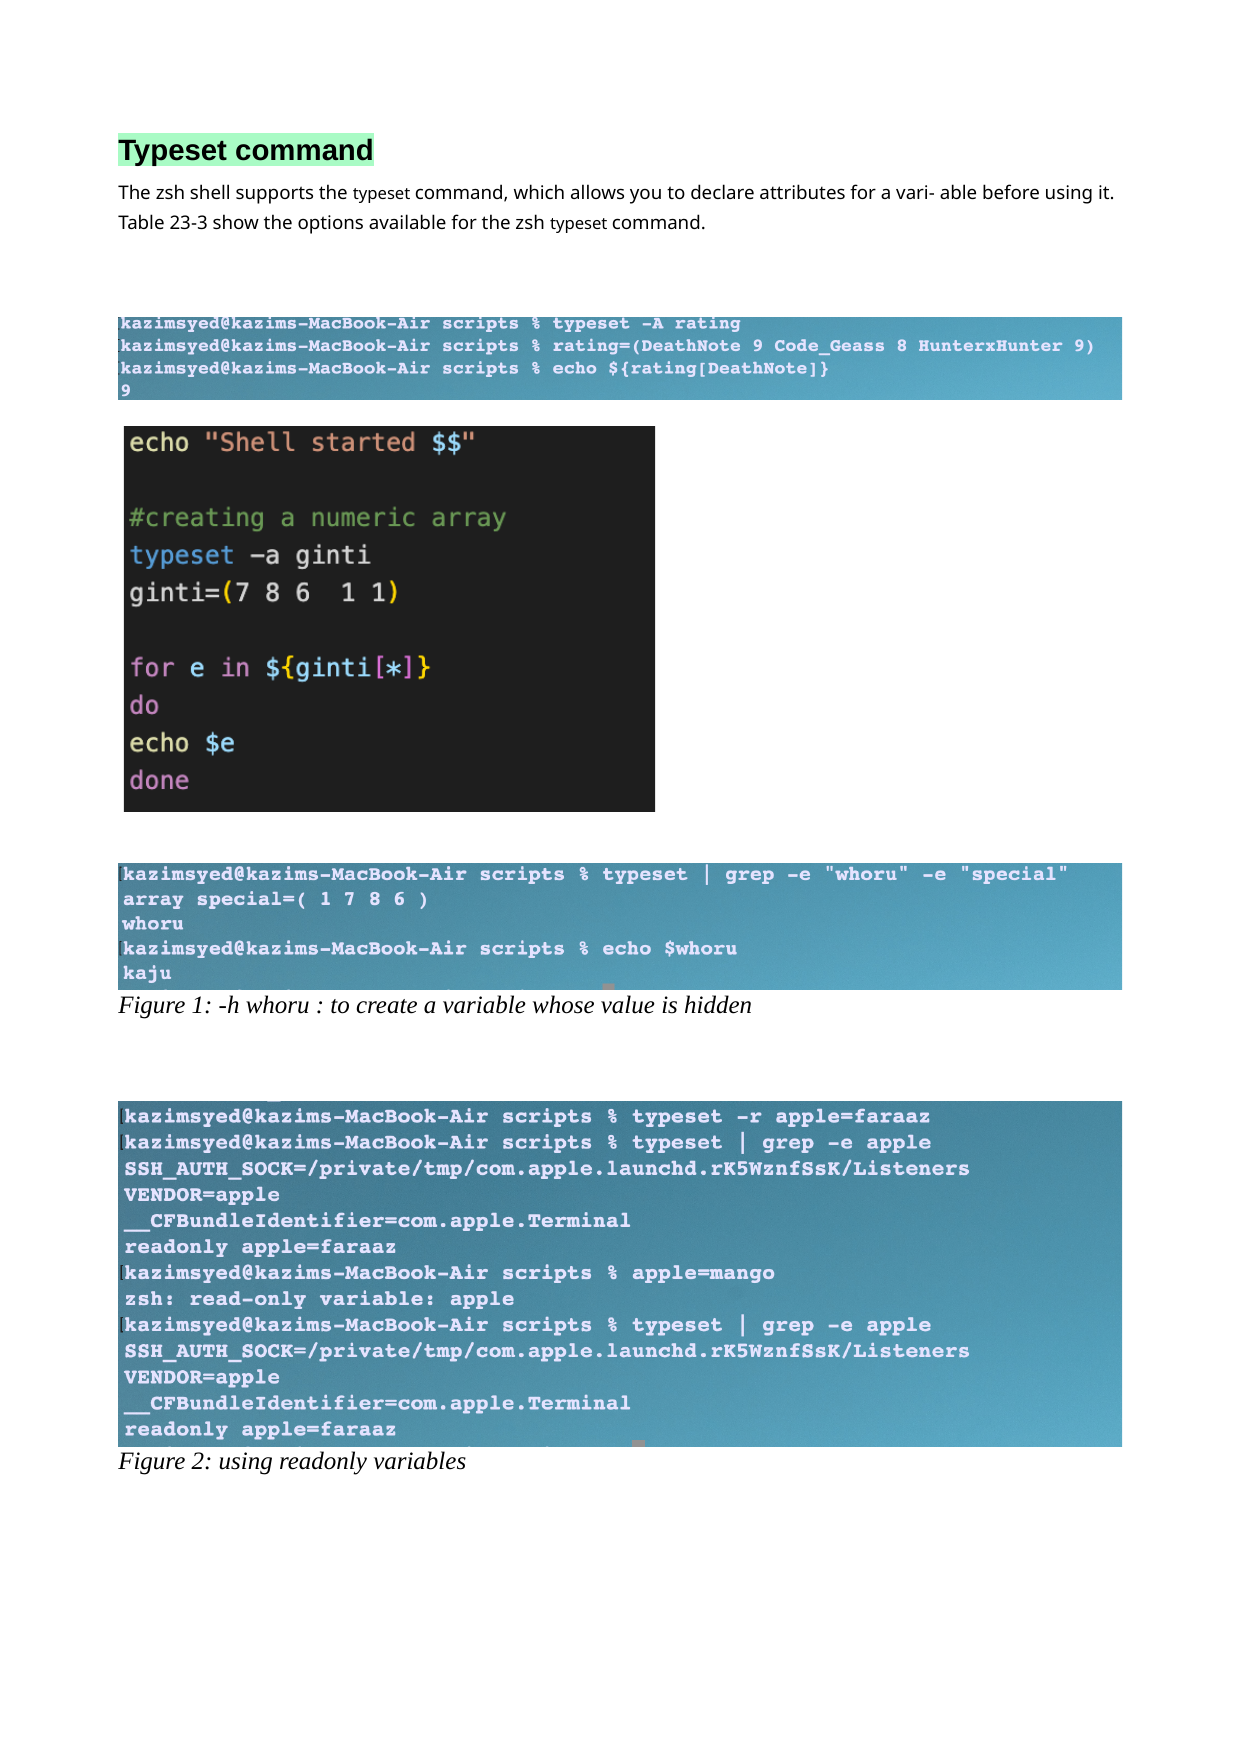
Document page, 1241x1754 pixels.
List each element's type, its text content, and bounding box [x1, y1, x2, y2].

picture [118, 317, 1123, 400]
picture [118, 1101, 1123, 1447]
text Figure 1: -h whoru : to create a variable whose value is hidden [118, 990, 1122, 1018]
picture [123, 426, 655, 812]
subtitle Typeset command [374, 133, 1122, 166]
text Figure 2: using readonly variables [118, 1447, 1122, 1475]
picture [118, 863, 1123, 990]
text The zsh shell supports the typeset command, which allows you to declare attributes for a vari- able before using it. Table 23-3 show the options available for the zsh typeset command. [118, 179, 1122, 235]
